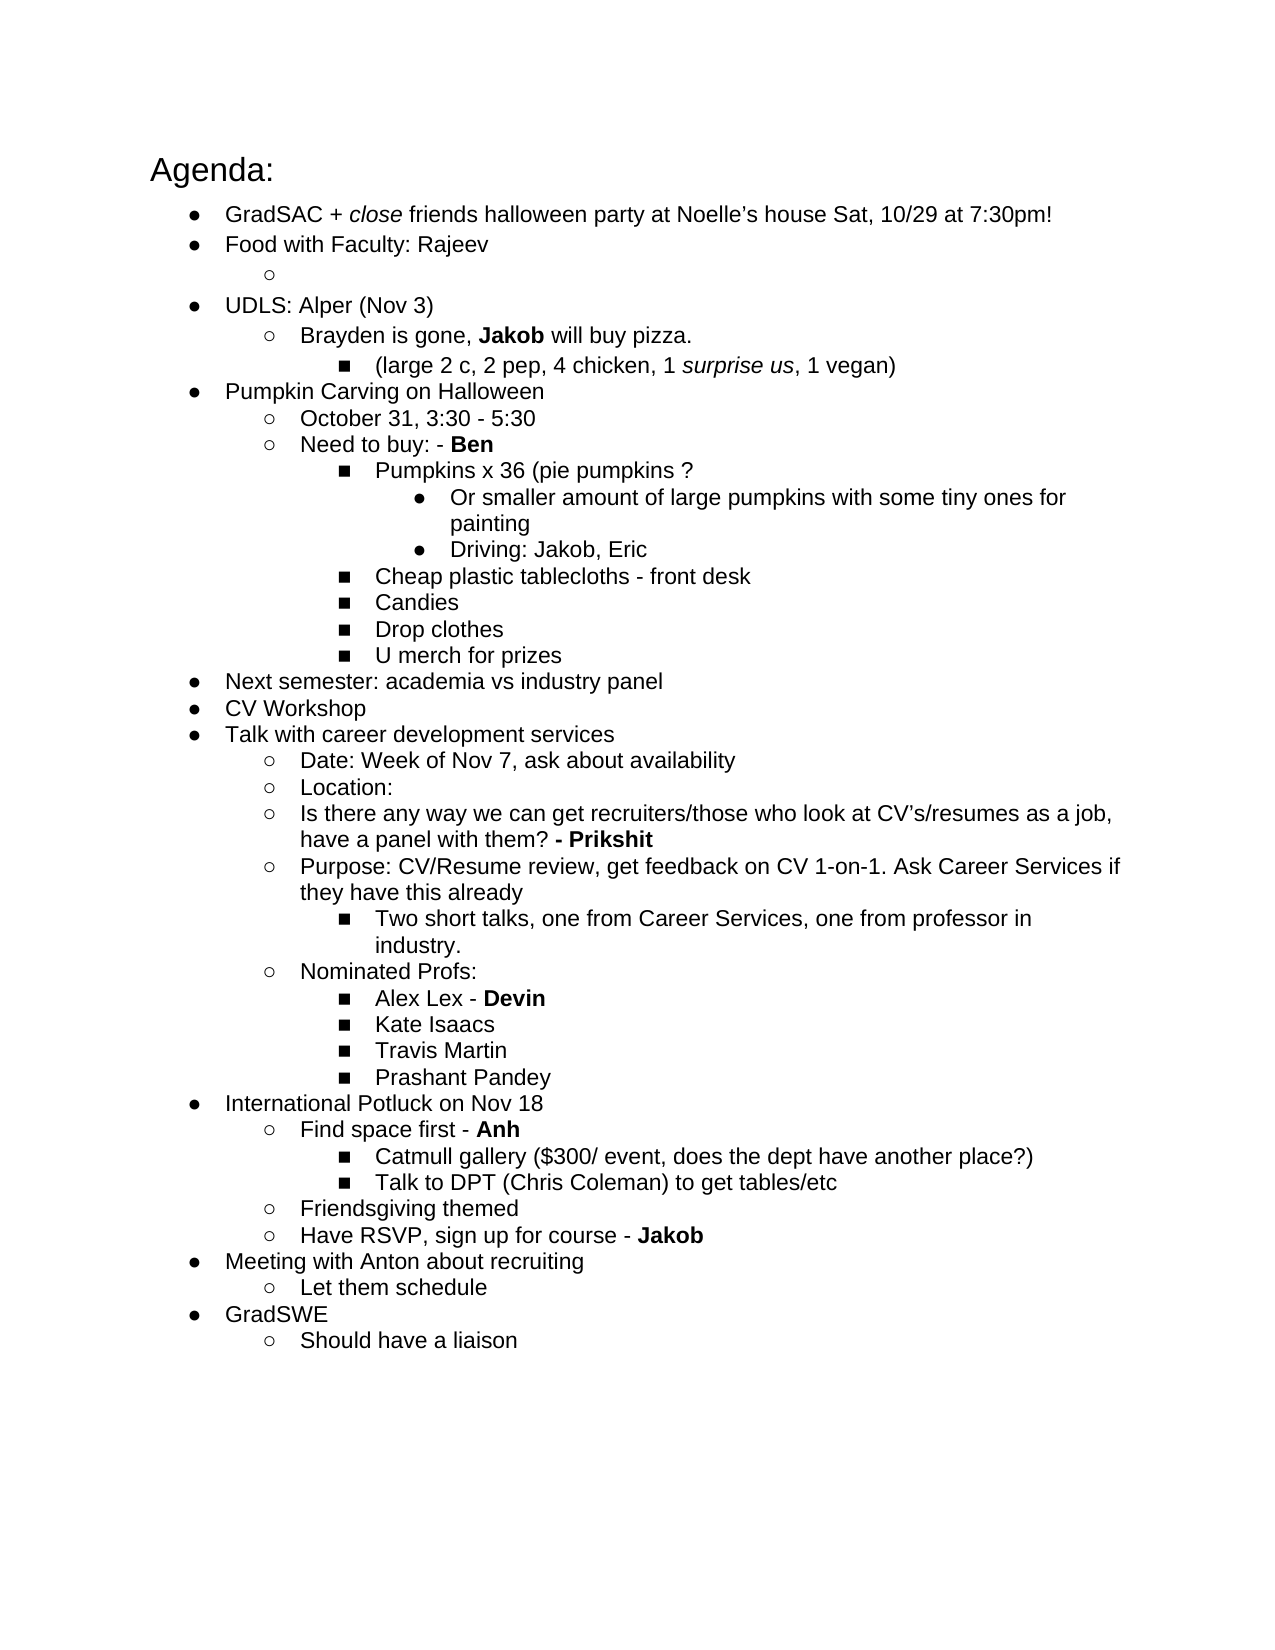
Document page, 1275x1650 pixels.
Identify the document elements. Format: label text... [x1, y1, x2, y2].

list Catmull gallery ($300/ event, does the dept have another place?) [337, 1143, 1125, 1169]
list Pumpkins x 36 (pie pumpkins ? [337, 457, 1125, 484]
list Alex Lex - Devin [337, 984, 1125, 1011]
list Location: [262, 774, 1125, 800]
list Friendsgiving themed [262, 1195, 1125, 1222]
list Cheap plastic tablecloths - front desk [337, 563, 1125, 589]
list GradSWE [187, 1301, 1125, 1327]
list Travis Martin [337, 1037, 1125, 1063]
list Nominated Profs: [262, 958, 1125, 984]
list Should have a liaison [262, 1327, 1125, 1353]
list Meeting with Anton about recruiting [187, 1248, 1125, 1274]
list CV Workshop [187, 694, 1125, 721]
list Next semester: academia vs industry panel [187, 668, 1125, 694]
list Find space first - Anh [262, 1116, 1125, 1143]
list Candies [337, 589, 1125, 616]
list Food with Faculty: Rajeev [187, 231, 1125, 257]
list Kate Isaacs [337, 1011, 1125, 1037]
list Let them schedule [262, 1274, 1125, 1301]
list International Potluck on Nov 18 [187, 1090, 1125, 1116]
list Talk with career development services [187, 721, 1125, 747]
list Driving: Jakob, Eric [412, 536, 1125, 563]
list Two short talks, one from Career Services, one from professor in industry. [337, 905, 1125, 958]
list Purpose: CV/Resume review, get feedback on CV 1-on-1. Ask Career Services if they have this already [262, 853, 1125, 905]
list UDLS: Alper (Nov 3) [187, 292, 1125, 318]
list October 31, 3:30 - 5:30 [262, 405, 1125, 431]
list Brayden is gone, Jakob will buy pizza. [262, 322, 1125, 348]
list Talk to DPT (Chris Coleman) to get tables/etc [337, 1169, 1125, 1195]
list Prashant Pandey [337, 1063, 1125, 1090]
list Pumpkin Carving on Halloween [187, 378, 1125, 405]
list U merch for prizes [337, 642, 1125, 668]
list Date: Week of Nov 7, ask about availability [262, 747, 1125, 774]
list Need to buy: - Ben [262, 431, 1125, 457]
list Is there any way we can get recruiters/those who look at CV’s/resumes as a job, have a panel with them? - Prikshit [262, 800, 1125, 853]
subtitle Agenda: [150, 150, 1125, 188]
list Have RSVP, sign up for course - Jakob [262, 1222, 1125, 1248]
list GradSAC + close friends halloween party at Noelle’s house Sat, 10/29 at 7:30pm! [187, 201, 1125, 227]
list (large 2 c, 2 pep, 4 chicken, 1 surprise us, 1 vegan) [337, 352, 1125, 378]
list Drop clothes [337, 616, 1125, 642]
list Or smaller amount of large pumpkins with some tiny ones for painting [412, 484, 1125, 536]
